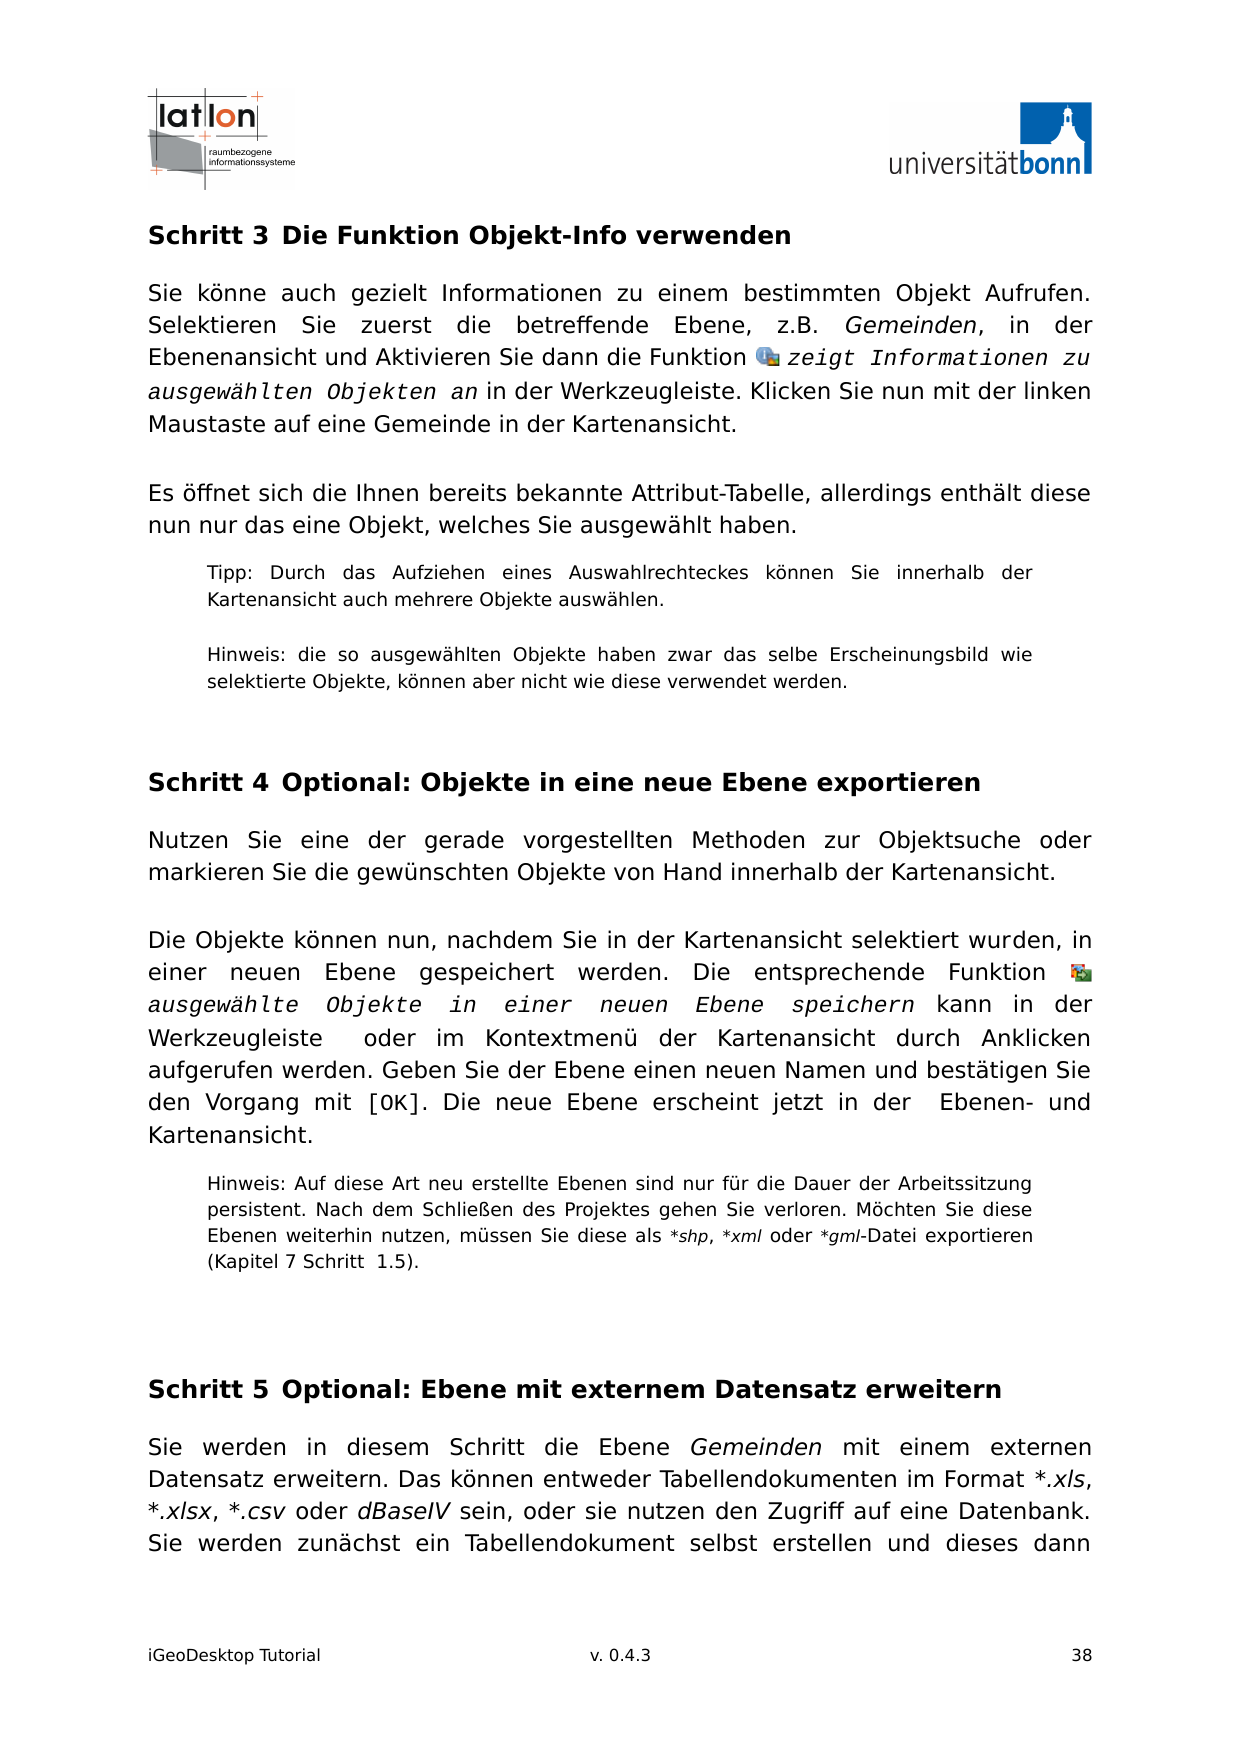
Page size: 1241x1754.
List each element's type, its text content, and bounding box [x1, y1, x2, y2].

subtitle Die Funktion Objekt-Info verwenden [148, 221, 1092, 251]
text Nutzen Sie eine der gerade vorgestellten Methoden zur Objektsuche oder markieren Sie die gewünschten Objekte von Hand innerhalb der Kartenansicht. [148, 827, 1092, 886]
text Sie könne auch gezielt Informationen zu einem bestimmten Objekt Aufrufen. Selektieren Sie zuerst die betreffende Ebene, z.B. Gemeinden, in der Ebenenansicht und Aktivieren Sie dann die Funktion zeigt Informationen zu ausgewählten Objekten an in der Werkzeugleiste. Klicken Sie nun mit der linken Maustaste auf eine Gemeinde in der Kartenansicht. [148, 281, 1092, 438]
subtitle Optional: Objekte in eine neue Ebene exportieren [148, 768, 1092, 797]
picture [889, 102, 1093, 174]
text Die Objekte können nun, nachdem Sie in der Kartenansicht selektiert wur­den, in ei­ner neuen Ebene gespeichert werden. Die entsprechende Funktion ausgewählte Objekte in einer neuen Ebene speichern kann in der Werkzeugleiste oder im Kontextmenü der Kartenansicht durch Anklicken aufgerufen werden. Geben Sie der Ebene einen neuen Namen und bestätigen Sie den Vorgang mit [OK]. Die neue Ebene erscheint jetzt in der Ebenen- und Kartenansicht. [148, 928, 1092, 1149]
text Hinweis: Auf diese Art neu erstellte Ebenen sind nur für die Dauer der Arbeitssitzung persistent. Nach dem Schließen des Projektes gehen Sie verloren. Möchten Sie diese Ebenen weiterhin nutzen, müssen Sie diese als *shp, *xml oder *gml-Datei exportieren (Kapitel 7 Schritt 1.5). [207, 1173, 1033, 1299]
text Hinweis: die so ausgewählten Objekte haben zwar das selbe Erscheinungsbild wie selektierte Objekte, können aber nicht wie diese verwendet werden. [207, 644, 1033, 692]
text Es öffnet sich die Ihnen bereits bekannte Attribut-Tabelle, allerdings enthält diese nun nur das eine Objekt, welches Sie ausgewählt haben. [148, 480, 1092, 539]
picture [756, 347, 780, 366]
subtitle Optional: Ebene mit externem Datensatz erweitern [148, 1375, 1092, 1404]
text Tipp: Durch das Aufziehen eines Auswahlrechteckes können Sie innerhalb der Kartenansicht auch mehrere Objekte auswählen. [207, 562, 1033, 611]
picture [1070, 963, 1093, 983]
text Sie werden in diesem Schritt die Ebene Gemeinden mit einem externen Datensatz erweitern. Das können entweder Tabellendokumenten im Format *.xls, *.xlsx, *.csv oder dBaseIV sein, oder sie nutzen den Zugriff auf eine Datenbank. Sie werden zunächst ein Tabellendokument selbst erstellen und dieses dann [148, 1434, 1092, 1557]
picture [147, 88, 295, 190]
